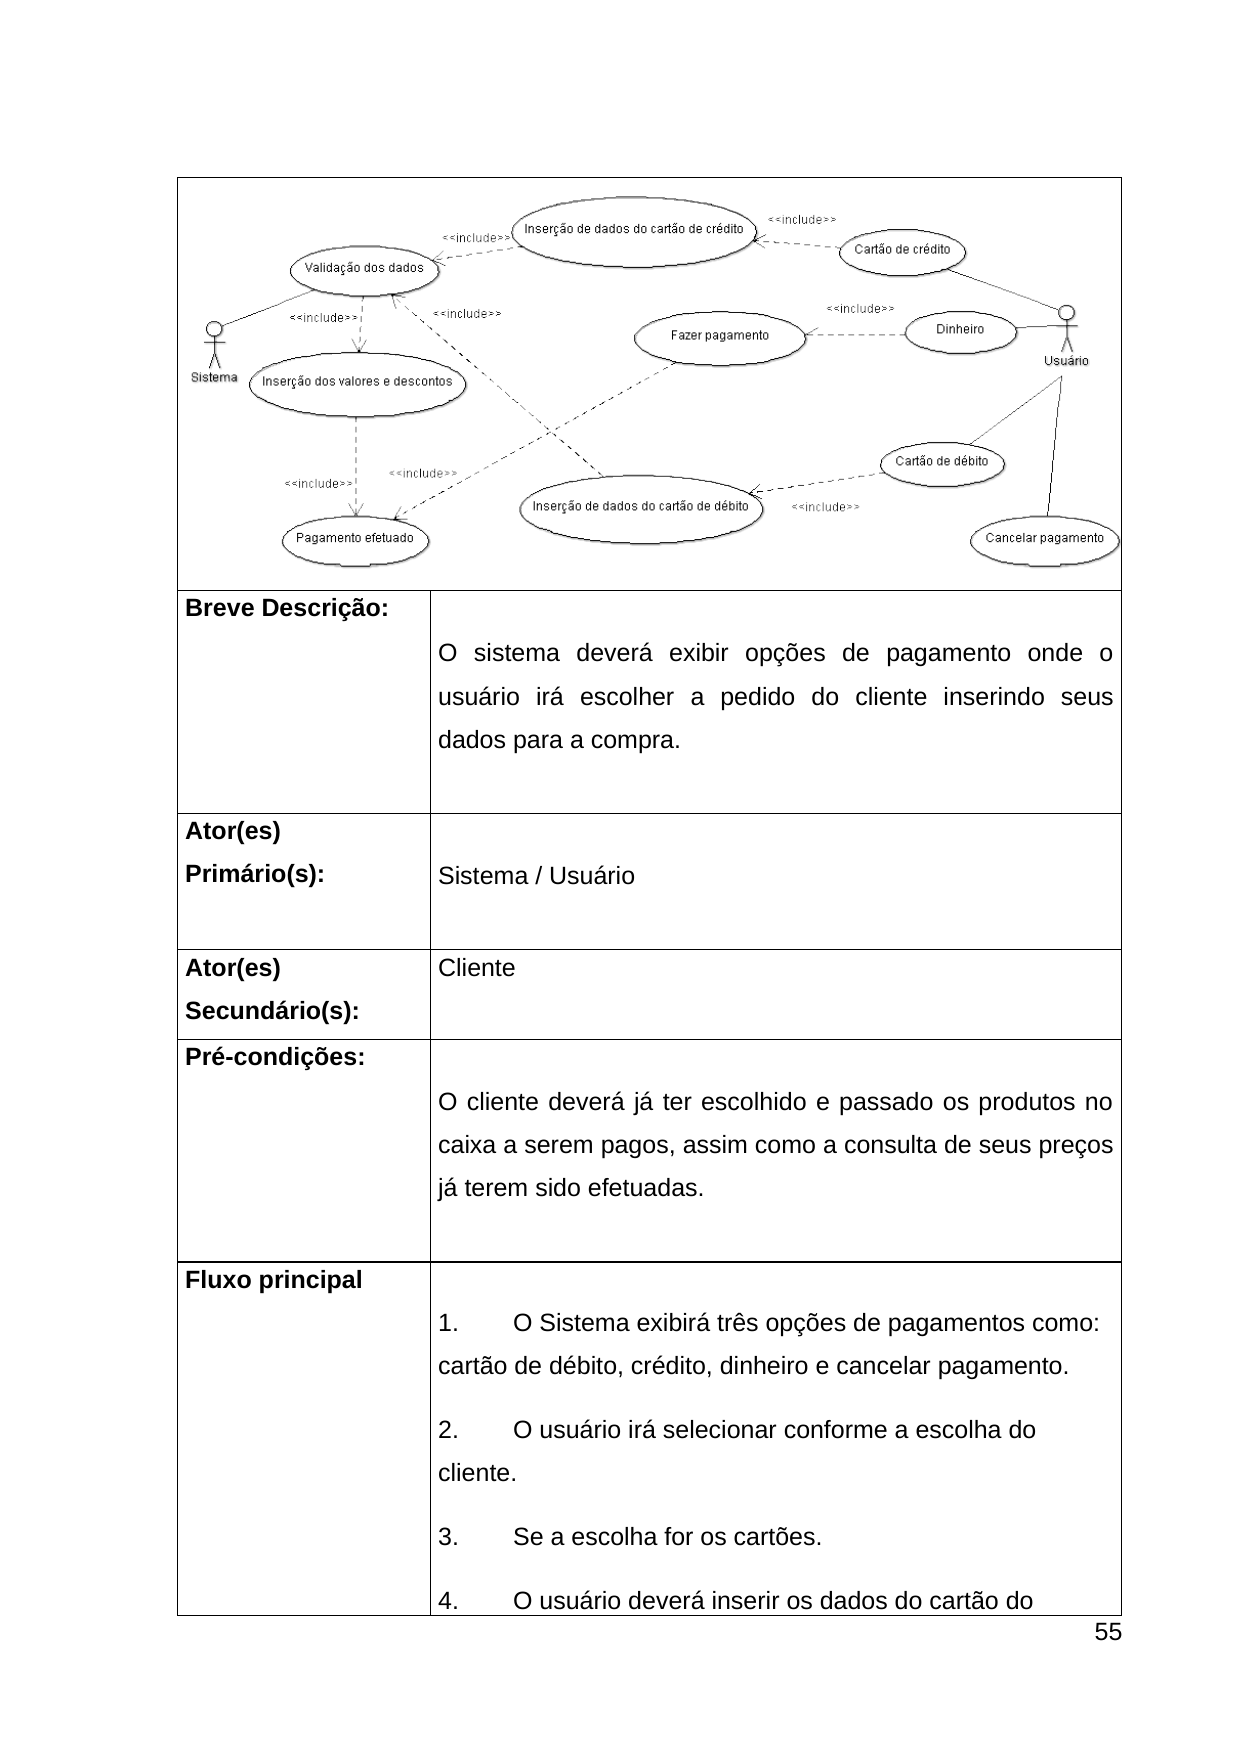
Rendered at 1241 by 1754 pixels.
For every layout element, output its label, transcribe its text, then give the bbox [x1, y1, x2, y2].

table_cell Sistema / Usuário [431, 814, 1121, 949]
table_cell O cliente deverá já ter escolhido e passado os produtos no caixa a serem pagos, assim como a consulta de seus preços já terem sido efetuadas. [431, 1040, 1121, 1261]
table_cell [178, 178, 1121, 590]
picture [184, 180, 1122, 576]
table_cell Breve Descrição: [178, 591, 430, 813]
table_cell Pré-condições: [178, 1040, 430, 1261]
table_cell O Sistema exibirá três opções de pagamentos como: cartão de débito, crédito, dinheiro e cancelar pagamento. O usuário irá selecionar conforme a escolha do cliente. Se a escolha for os cartões. O usuário deverá inserir os dados do cartão do cliente. O sistema irá validar os dados. Se os dados forem válidos o sistema irá constar os valores e descontos, gerando o saldo assim efetuando o pagamento. Exibir na tela a finalização do pagamento. [431, 1263, 1121, 1614]
table_cell Cliente [431, 950, 1121, 1039]
table_cell Ator(es) Secundário(s): [178, 950, 430, 1039]
table_cell O sistema deverá exibir opções de pagamento onde o usuário irá escolher a pedido do cliente inserindo seus dados para a compra. [431, 591, 1121, 813]
table_cell Fluxo principal [178, 1263, 430, 1614]
table_cell Ator(es) Primário(s): [178, 814, 430, 949]
